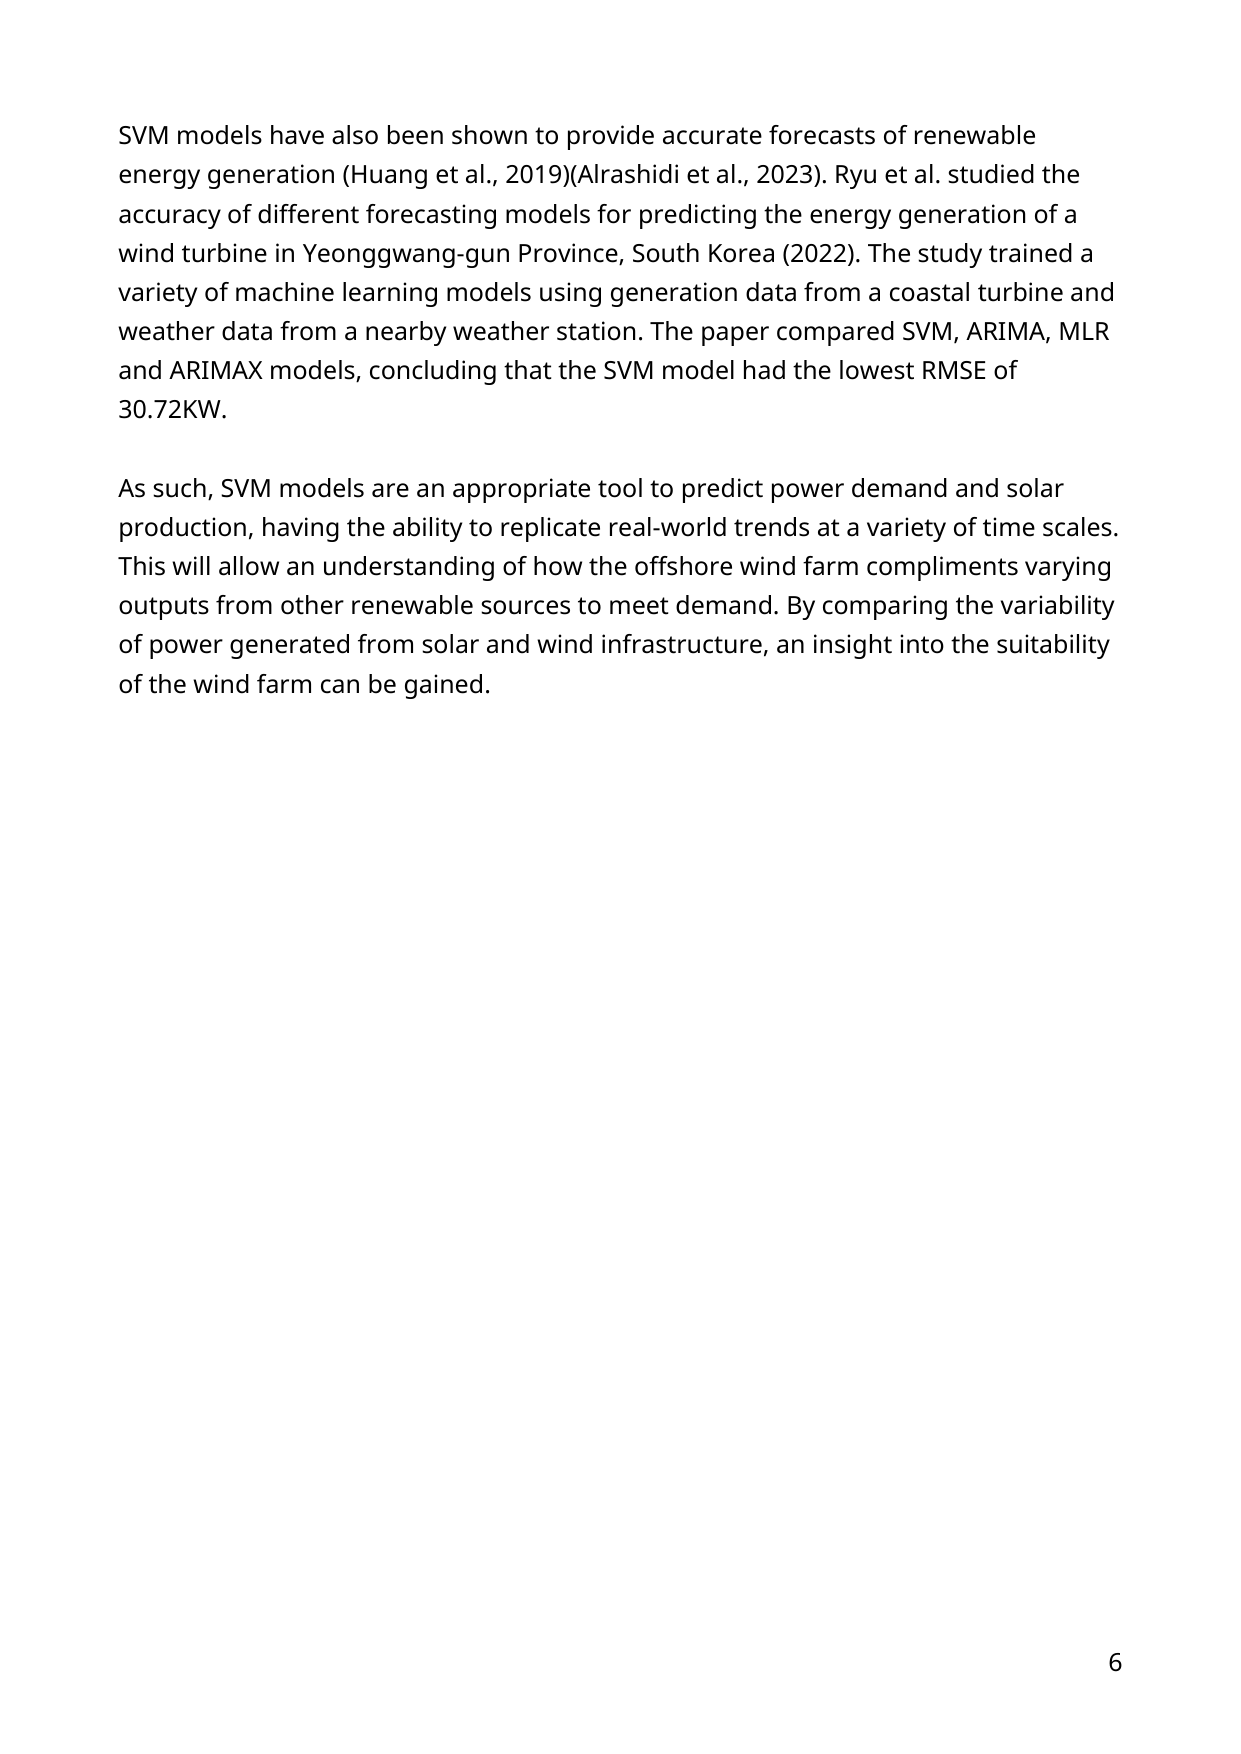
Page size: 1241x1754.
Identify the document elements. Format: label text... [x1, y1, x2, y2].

text As such, SVM models are an appropriate tool to predict power demand and solar production, having the ability to replicate real-world trends at a variety of time scales. This will allow an understanding of how the offshore wind farm compliments varying outputs from other renewable sources to meet demand. By comparing the variability of power generated from solar and wind infrastructure, an insight into the suitability of the wind farm can be gained. [118, 471, 1122, 700]
text SVM models have also been shown to provide accurate forecasts of renewable energy generation (Huang et al., 2019)(Alrashidi et al., 2023). Ryu et al. studied the accuracy of different forecasting models for predicting the energy generation of a wind turbine in Yeonggwang-gun Province, South Korea (2022). The study trained a variety of machine learning models using generation data from a coastal turbine and weather data from a nearby weather station. The paper compared SVM, ARIMA, MLR and ARIMAX models, concluding that the SVM model had the lowest RMSE of 30.72KW. [118, 118, 1122, 426]
